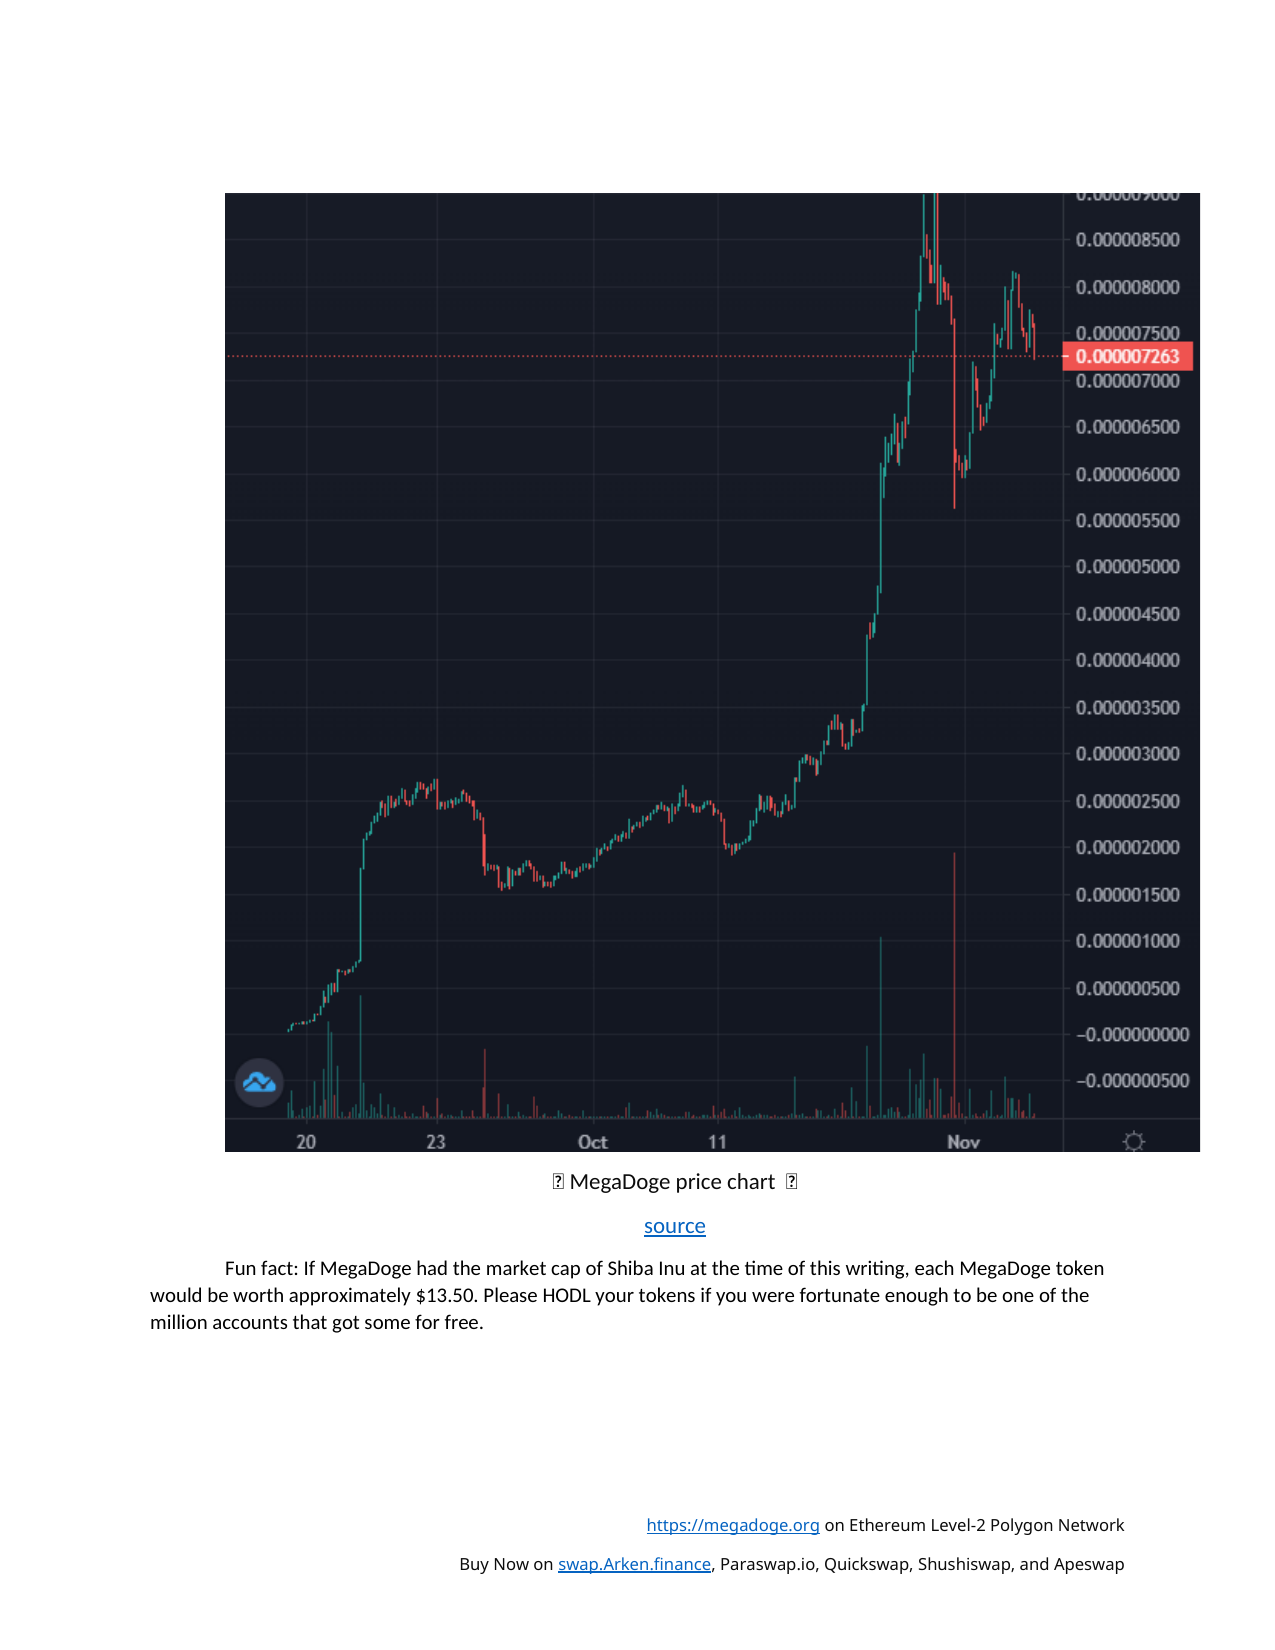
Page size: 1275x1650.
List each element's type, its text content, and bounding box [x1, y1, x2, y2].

picture [225, 193, 1200, 1152]
text 🔥 MegaDoge price chart 🔥 [150, 1167, 1125, 1195]
text source [150, 1211, 1125, 1239]
text Fun fact: If MegaDoge had the market cap of Shiba Inu at the time of this writing, each MegaDoge token would be worth approximately $13.50. Please HODL your tokens if you were fortunate enough to be one of the million accounts that got some for free. [150, 1255, 1125, 1335]
